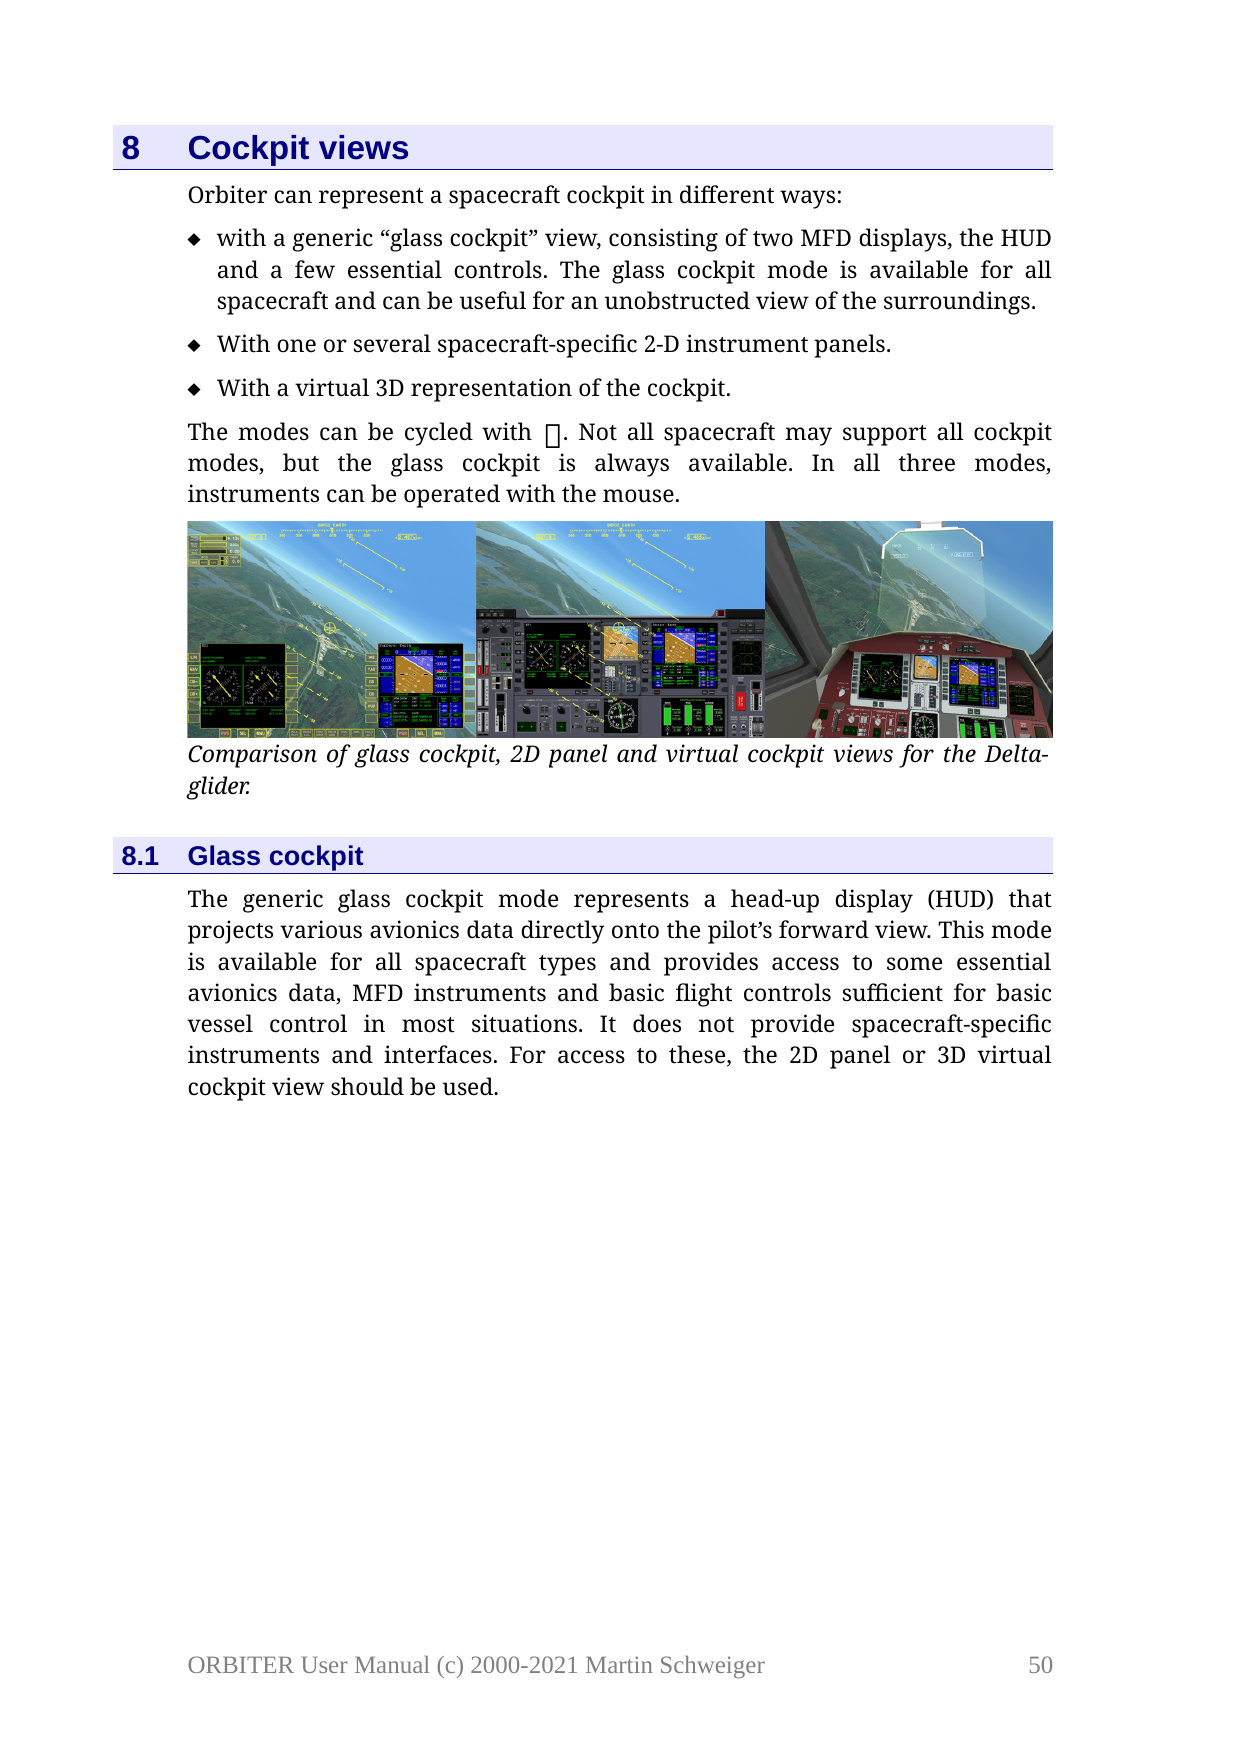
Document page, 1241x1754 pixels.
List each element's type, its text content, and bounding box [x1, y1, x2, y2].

subtitle Glass cockpit [113, 837, 1053, 873]
text The generic glass cockpit mode represents a head-up display (HUD) that projects various avionics data directly onto the pilot’s forward view. This mode is available for all spacecraft types and provides access to some essential avionics data, MFD instruments and basic flight controls sufficient for basic vessel control in most situations. It does not provide spacecraft-specific instruments and interfaces. For access to these, the 2D panel or 3D virtual cockpit view should be used. [187, 883, 1053, 1101]
text The modes can be cycled with . Not all spacecraft may support all cockpit modes, but the glass cockpit is always available. In all three modes, instruments can be operated with the mouse. [187, 415, 1053, 509]
text Orbiter can represent a spacecraft cockpit in different ways: [187, 178, 1053, 209]
text Comparison of glass cockpit, 2D panel and virtual cockpit views for the Delta-glider. [187, 738, 1053, 800]
list With a virtual 3D representation of the cockpit. [187, 372, 1053, 403]
list With one or several spacecraft-specific 2-D instrument panels. [187, 328, 1053, 359]
picture [187, 521, 1053, 738]
subtitle Cockpit views [113, 125, 1053, 169]
list with a generic “glass cockpit” view, consisting of two MFD displays, the HUD and a few essential controls. The glass cockpit mode is available for all spacecraft and can be useful for an unobstructed view of the surroundings. [187, 222, 1053, 316]
